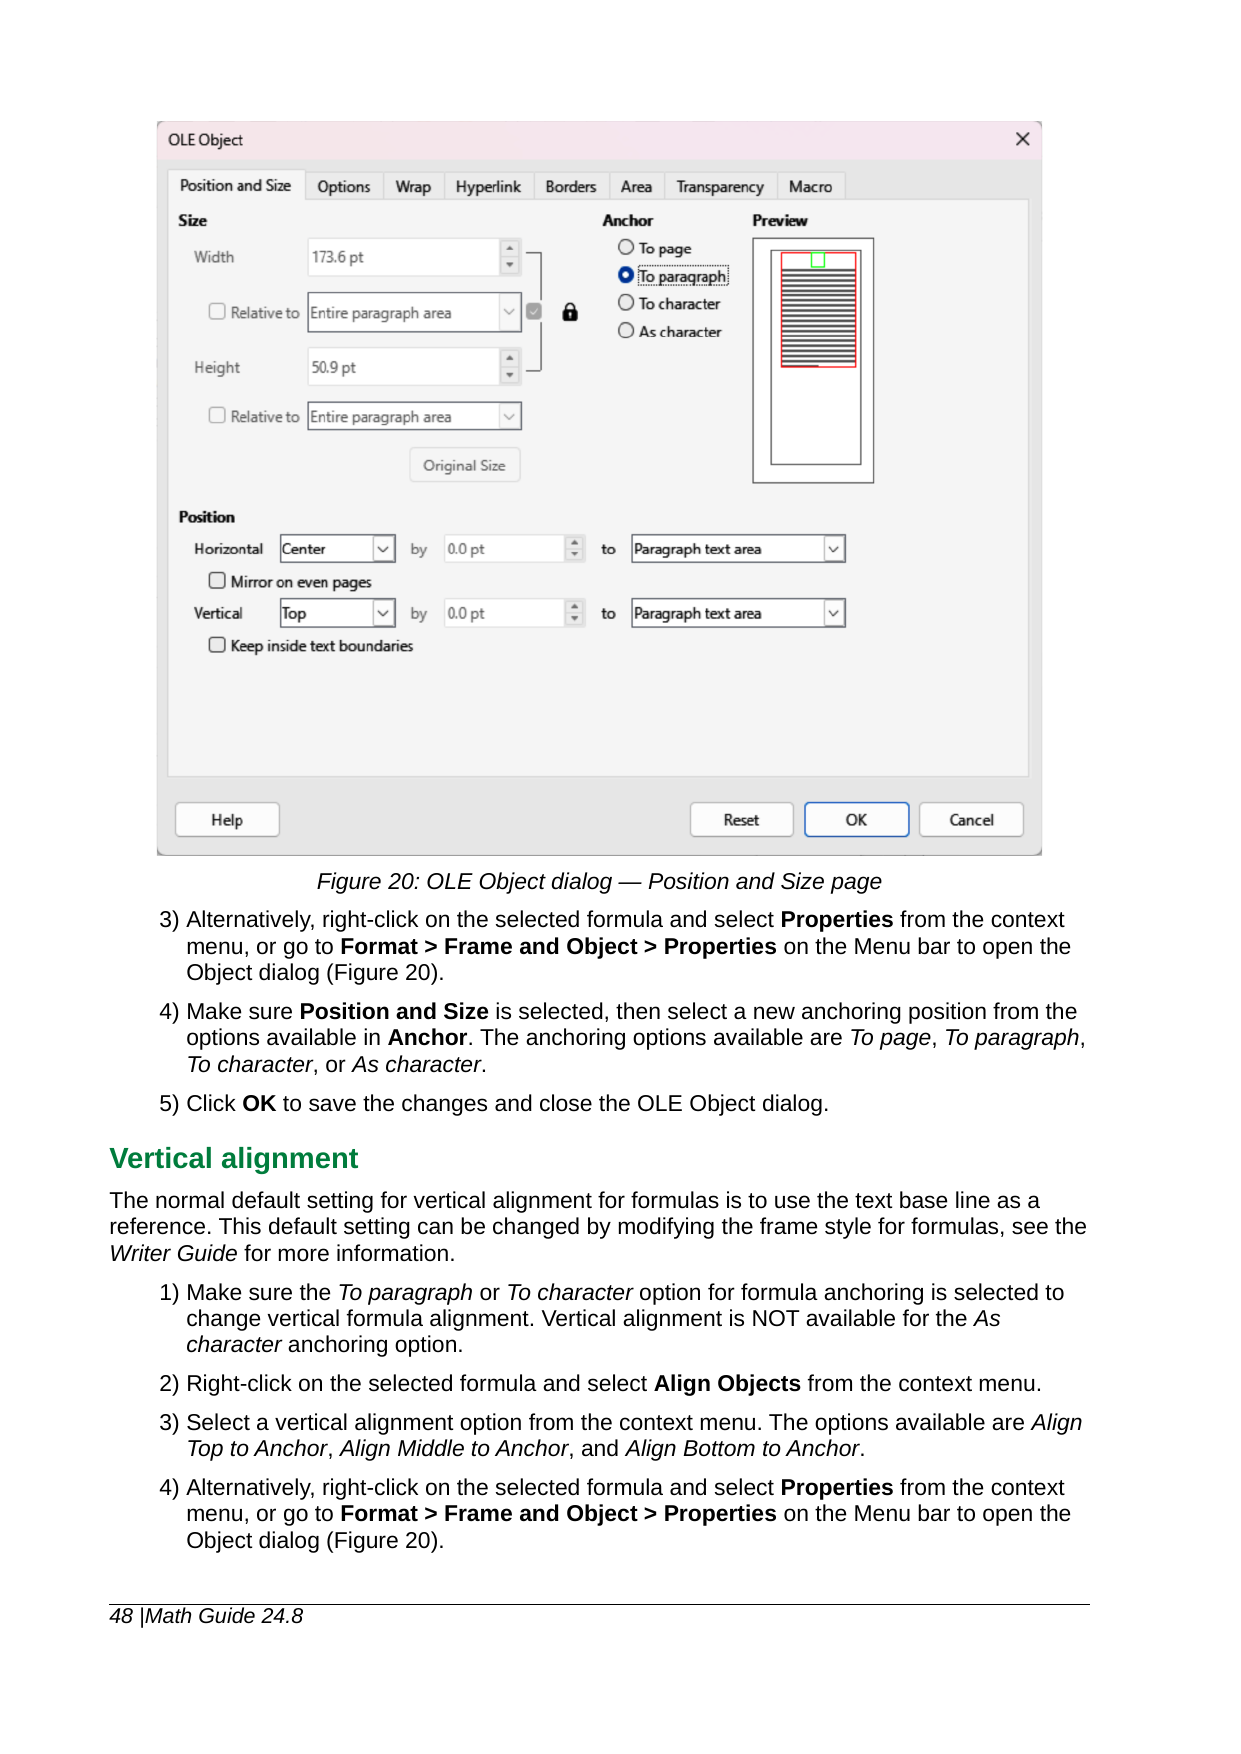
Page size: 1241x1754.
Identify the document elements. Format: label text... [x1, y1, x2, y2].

list Select a vertical alignment option from the context menu. The options available are Align Top to Anchor, Align Middle to Anchor, and Align Bottom to Anchor. [186, 1409, 1090, 1462]
list Make sure the To paragraph or To character option for formula anchoring is selected to change vertical formula alignment. Vertical alignment is NOT available for the As character anchoring option. [186, 1278, 1090, 1357]
list Alternatively, right-click on the selected formula and select Properties from the context menu, or go to Format > Frame and Object > Properties on the Menu bar to open the Object dialog (Figure 20). [186, 1474, 1090, 1553]
picture [156, 121, 1043, 856]
list Click OK to save the changes and close the OLE Object dialog. [186, 1089, 1090, 1116]
subtitle Vertical alignment [109, 1141, 1090, 1174]
list Alternatively, right-click on the selected formula and select Properties from the context menu, or go to Format > Frame and Object > Properties on the Menu bar to open the Object dialog (Figure 20). [186, 906, 1090, 985]
list Make sure Position and Size is selected, then select a new anchoring position from the options available in Anchor. The anchoring options available are To page, To paragraph, To character, or As character. [186, 998, 1090, 1077]
text The normal default setting for vertical alignment for formulas is to use the text base line as a reference. This default setting can be changed by modifying the frame style for formulas, see the Writer Guide for more information. [109, 1187, 1090, 1266]
list Right-click on the selected formula and select Align Objects from the context menu. [186, 1370, 1090, 1396]
text Figure 20: OLE Object dialog — Position and Size page [157, 868, 1042, 894]
